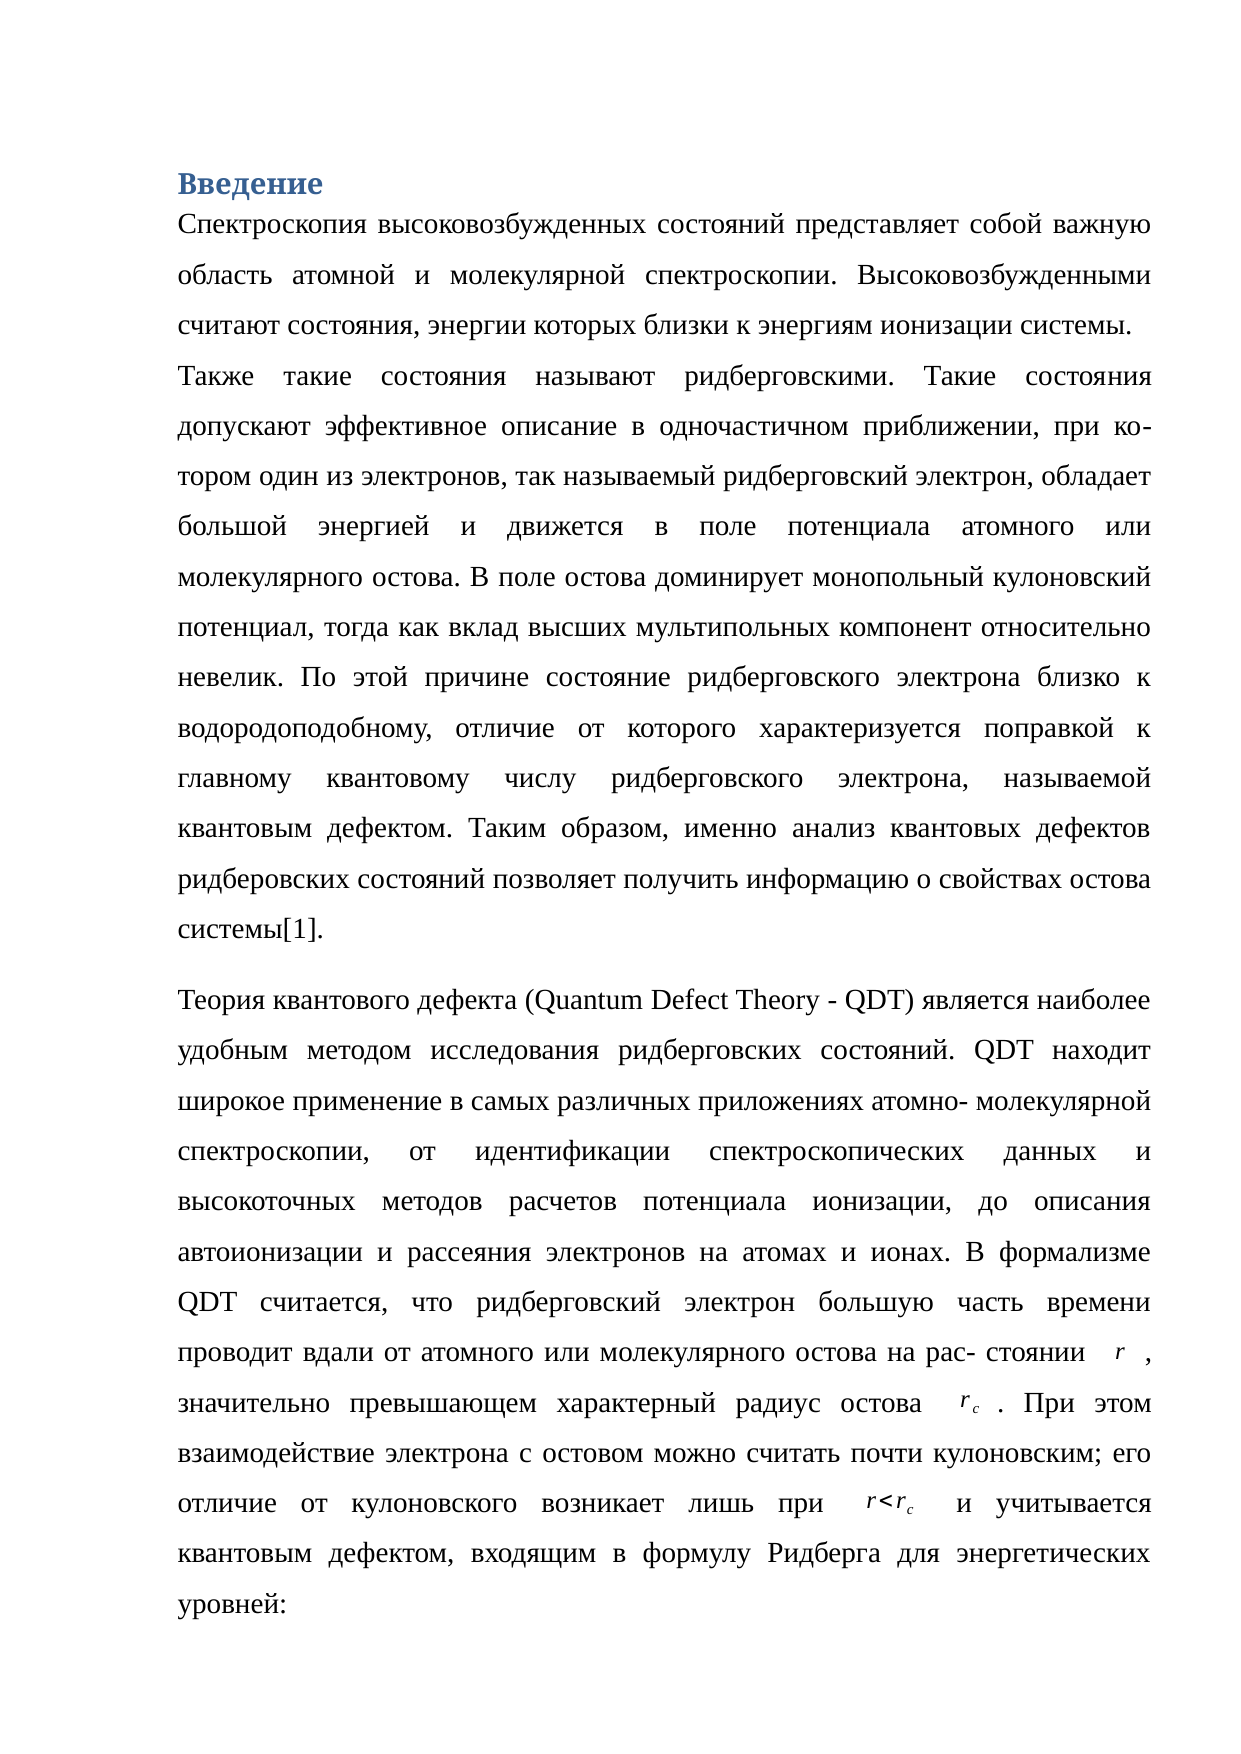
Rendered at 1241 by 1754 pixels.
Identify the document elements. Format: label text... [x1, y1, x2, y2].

list Также такие состояния называют ридберговскими. Такие состоя­ния допускают эффективное описание в одночастичном приближении, при ко­тором один из электронов, так называемый ридберговский электрон, обладает большой энергией и движется в поле потенциала атомного или молекулярного остова. В поле остова доминирует монопольный кулоновский потенциал, тогда как вклад высших мультипольных компонент относительно невелик. По этой причине состояние ридберговского электрона близко к водородоподобному, отличие от которого характеризуется поправкой к главному квантовому числу ридберговского электрона, называемой квантовым дефектом. Таким образом, именно анализ квантовых дефектов ридберовских состояний позволяет получить информацию о свойствах остова системы[1]. [177, 358, 1152, 944]
text Теория квантового дефекта (Quantum Defect Theory - QDT) является наиболее удобным методом исследования ридберговских состояний. QDT находит широкое применение в самых различных приложениях атомно- молекулярной спектроскопии, от идентификации спектроскопических данных и высокоточных методов расчетов потенциала ионизации, до описания автоионизации и рассеяния электронов на атомах и ионах. В формализме QDT считается, что ридберговский электрон большую часть времени проводит вдали от атомного или молекулярного остова на рас- стоянии , значительно превышающем характерный радиус остова . При этом взаимодействие электрона с остовом можно считать почти кулоновским; его отличие от кулоновского возникает лишь при и учитывается квантовым дефектом, входящим в формулу Ридберга для энергетических уровней: [177, 982, 1152, 1619]
list Спектроскопия высоковозбужденных состояний представляет собой важную область атомной и молекулярной спектроскопии. Высоковозбужденными считают состояния, энергии которых близки к энергиям ионизации системы. [177, 207, 1152, 341]
subtitle Введение [177, 168, 1152, 202]
